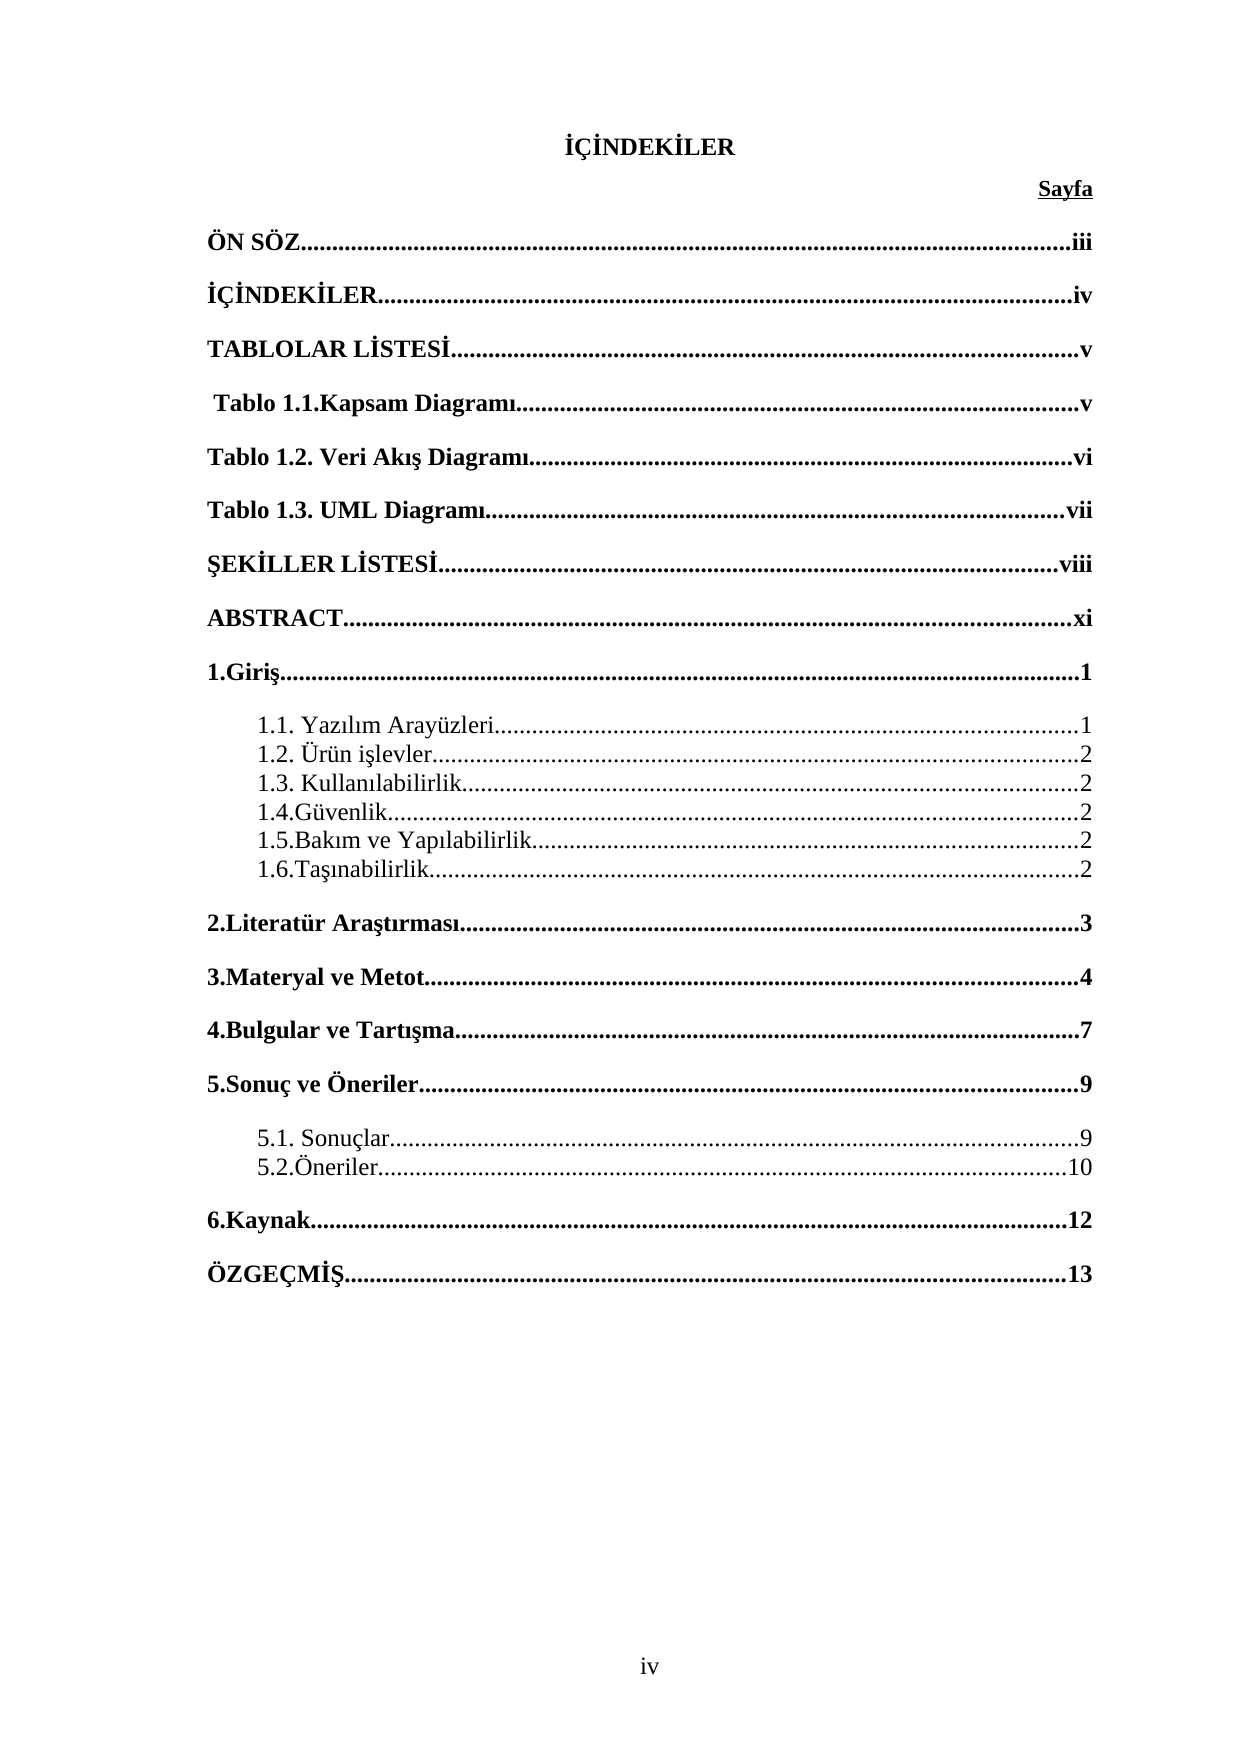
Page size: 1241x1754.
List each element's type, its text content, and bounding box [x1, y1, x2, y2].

text ÖZGEÇMİŞ 13 [207, 1259, 1092, 1288]
subtitle İÇİNDEKİLER [207, 132, 1092, 161]
text 2.Literatür Araştırması 3 [207, 908, 1092, 937]
text ŞEKİLLER LİSTESİ viii [207, 549, 1092, 578]
text 1.2. Ürün işlevler 2 [257, 739, 1092, 768]
text 1.3. Kullanılabilirlik 2 [257, 768, 1092, 797]
text 1.Giriş 1 [207, 657, 1092, 685]
text 6.Kaynak 12 [207, 1205, 1092, 1234]
text 5.1. Sonuçlar 9 [257, 1123, 1092, 1152]
text ABSTRACT xi [207, 603, 1092, 632]
text 1.5.Bakım ve Yapılabilirlik 2 [257, 825, 1092, 854]
text 1.6.Taşınabilirlik 2 [257, 854, 1092, 883]
text 1.1. Yazılım Arayüzleri 1 [257, 710, 1092, 739]
text Tablo 1.1.Kapsam Diagramı v [207, 388, 1092, 417]
text İÇİNDEKİLER iv [207, 280, 1092, 309]
text 3.Materyal ve Metot 4 [207, 962, 1092, 990]
text Sayfa [207, 175, 1093, 202]
text 5.2.Öneriler 10 [257, 1152, 1092, 1180]
text ÖN SÖZ iii [207, 227, 1092, 255]
text 5.Sonuç ve Öneriler 9 [207, 1069, 1092, 1098]
text Tablo 1.2. Veri Akış Diagramı vi [207, 442, 1092, 470]
text Tablo 1.3. UML Diagramı vii [207, 495, 1092, 524]
text 1.4.Güvenlik 2 [257, 797, 1092, 825]
text TABLOLAR LİSTESİ v [207, 334, 1092, 363]
text 4.Bulgular ve Tartışma 7 [207, 1015, 1092, 1044]
